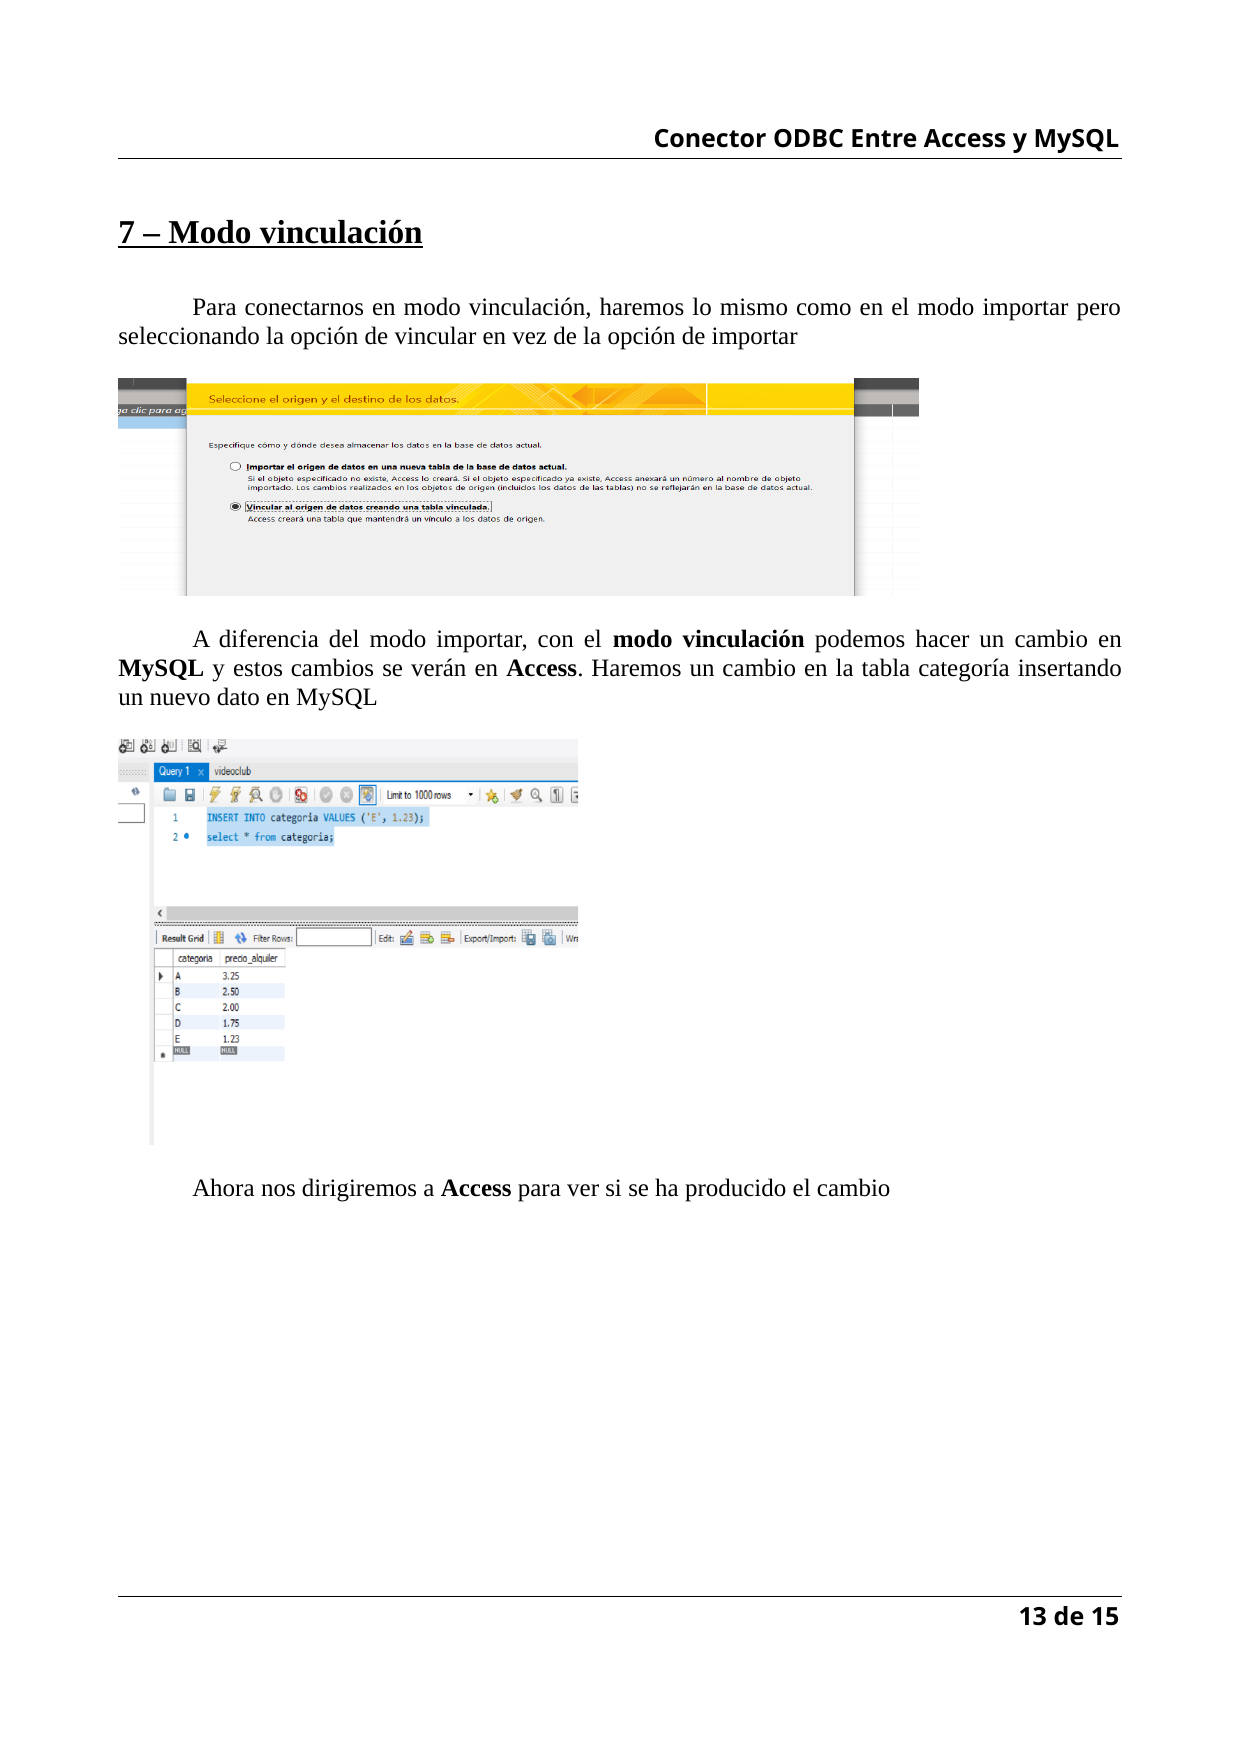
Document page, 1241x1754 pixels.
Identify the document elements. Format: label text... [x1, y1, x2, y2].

text Ahora nos dirigiremos a Access para ver si se ha producido el cambio [118, 1173, 1122, 1202]
picture [118, 739, 265, 1145]
text 7 – Modo vinculación [118, 213, 1122, 251]
text Para conectarnos en modo vinculación, haremos lo mismo como en el modo importar pero seleccionando la opción de vincular en vez de la opción de importar [118, 292, 1122, 350]
text A diferencia del modo importar, con el modo vinculación podemos hacer un cambio en MySQL y estos cambios se verán en Access. Haremos un cambio en la tabla categoría insertando un nuevo dato en MySQL [118, 624, 1122, 711]
picture [118, 378, 919, 596]
